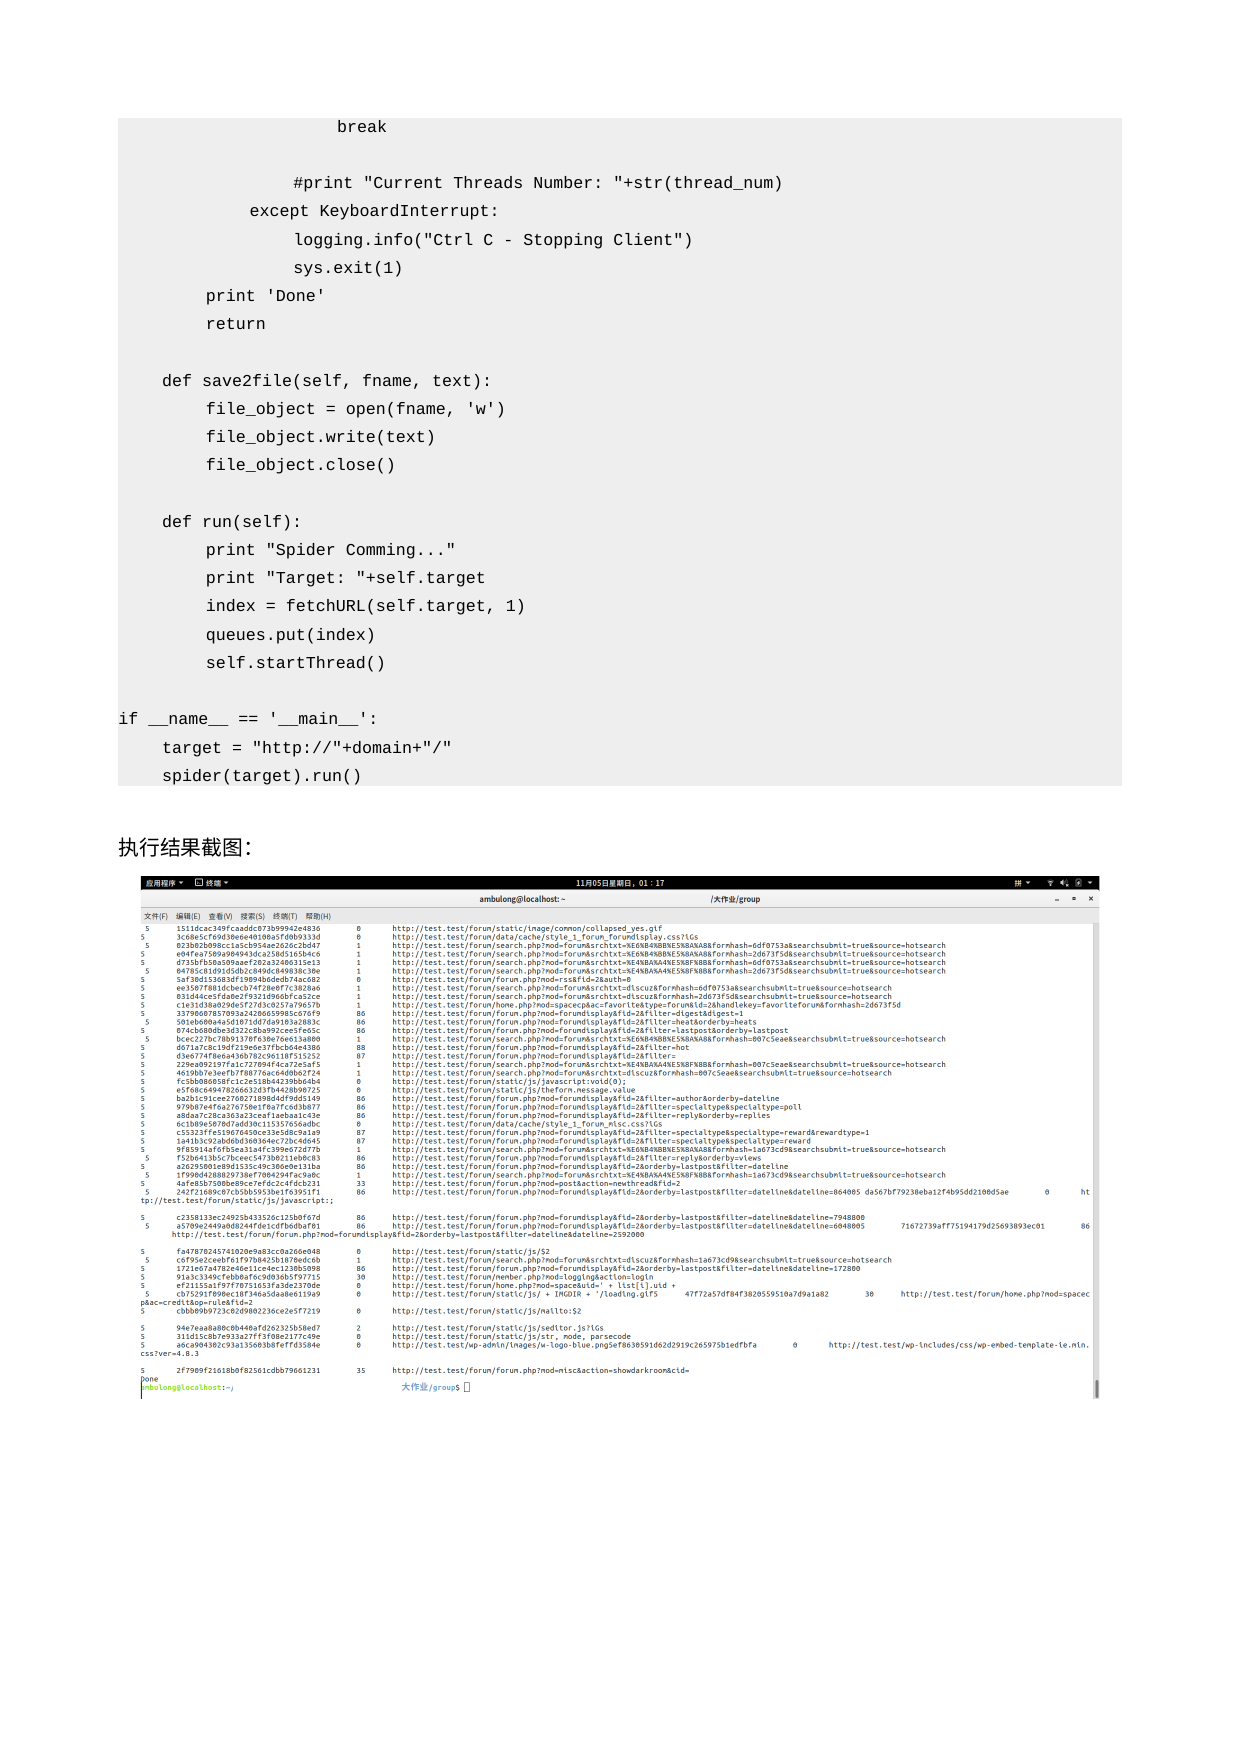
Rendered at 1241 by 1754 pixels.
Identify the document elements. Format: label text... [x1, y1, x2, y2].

text file_object.close() [118, 457, 1122, 476]
text if __name__ == '__main__': [118, 711, 1122, 730]
text spider(target).run() [118, 767, 1122, 786]
text return [118, 316, 1122, 334]
text queues.put(index) [118, 626, 1122, 645]
picture [140, 876, 1100, 1399]
text logging.info("Ctrl C - Stopping Client") [118, 231, 1122, 250]
text sys.exit(1) [118, 259, 1122, 278]
text 执行结果截图： [118, 831, 1122, 861]
text print "Spider Comming..." [118, 542, 1122, 560]
text break [118, 118, 1122, 137]
text print 'Done' [118, 287, 1122, 306]
text def save2file(self, fname, text): [118, 372, 1122, 391]
text file_object.write(text) [118, 429, 1122, 447]
text target = "http://"+domain+"/" [118, 739, 1122, 758]
text except KeyboardInterrupt: [118, 203, 1122, 222]
text def run(self): [118, 513, 1122, 532]
text file_object = open(fname, 'w') [118, 400, 1122, 419]
text print "Target: "+self.target [118, 570, 1122, 589]
text self.startThread() [118, 654, 1122, 673]
text index = fetchURL(self.target, 1) [118, 598, 1122, 617]
text #print "Current Threads Number: "+str(thread_num) [118, 174, 1122, 193]
